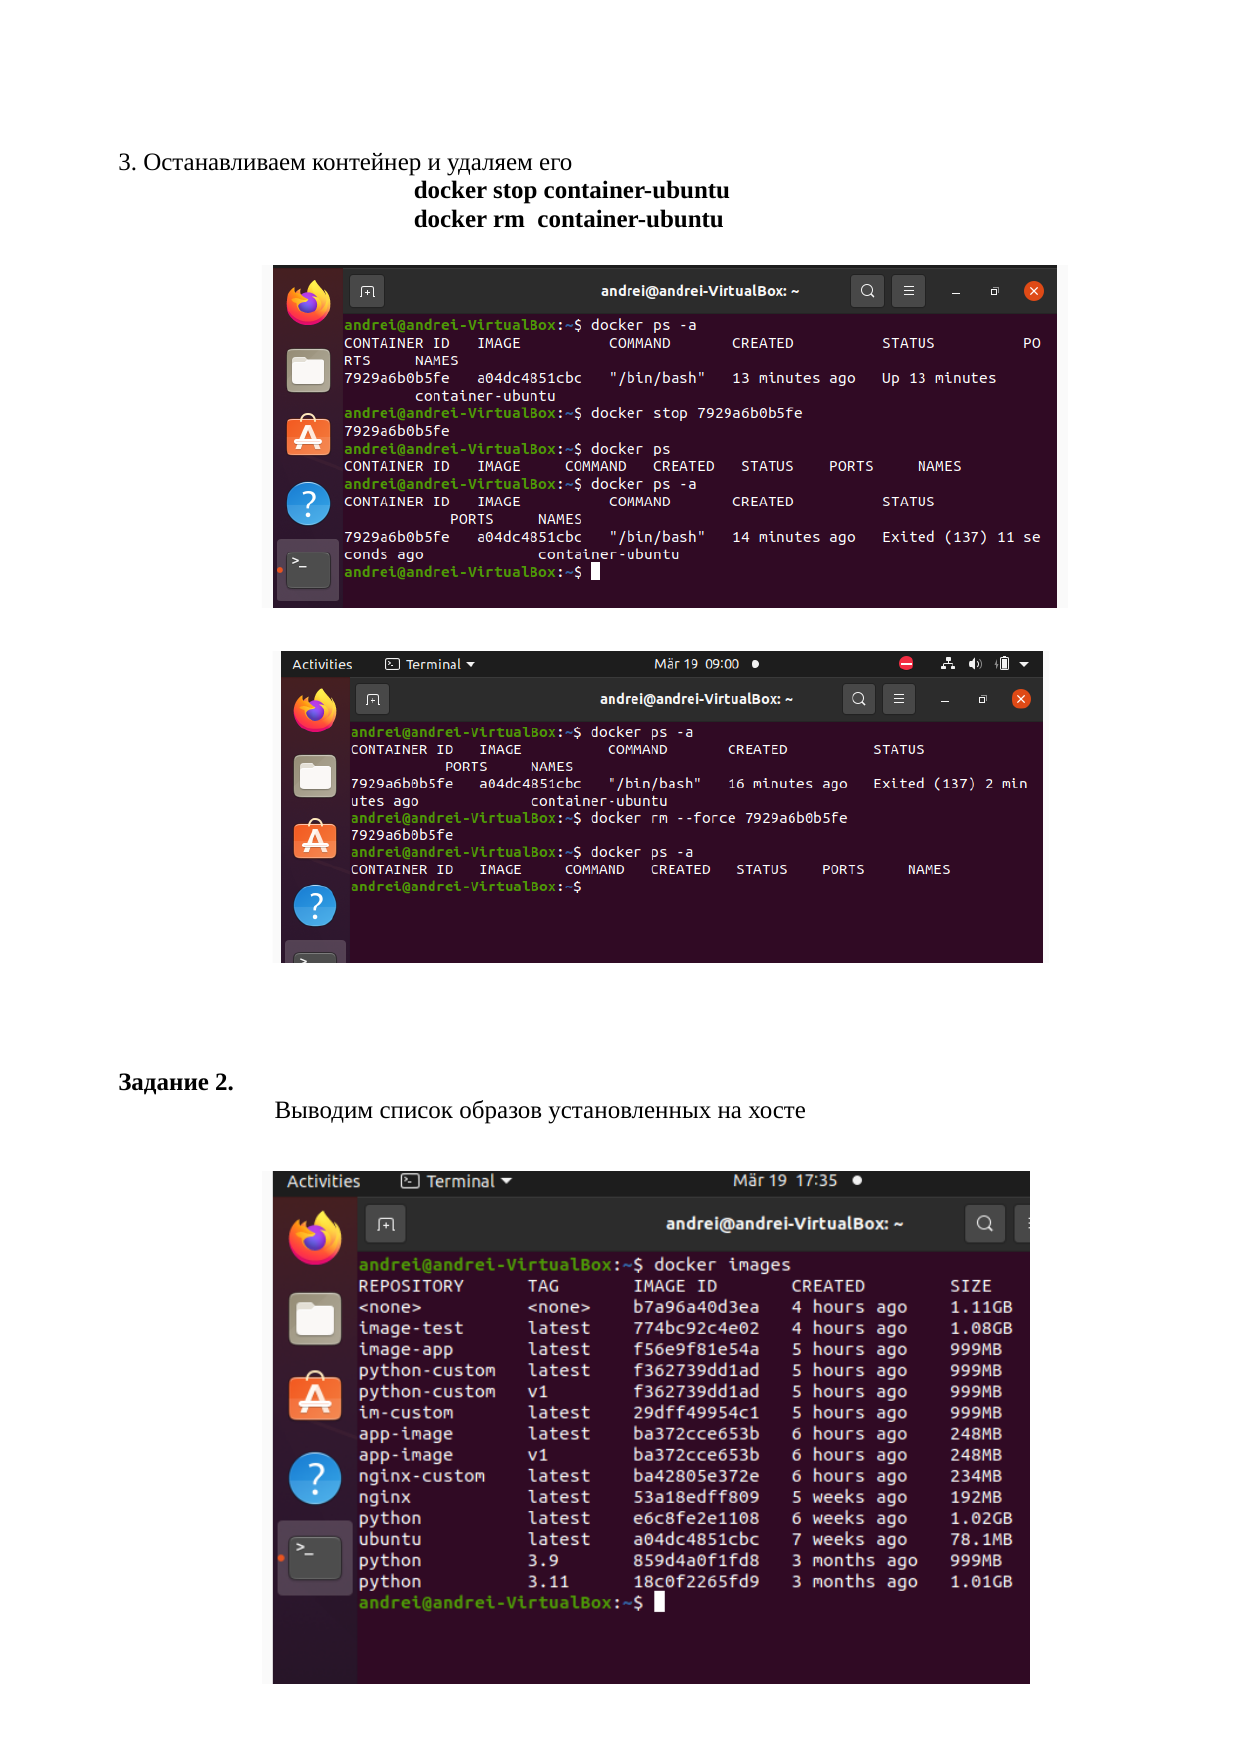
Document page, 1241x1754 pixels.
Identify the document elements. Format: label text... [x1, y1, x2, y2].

text docker rm container-ubuntu [118, 204, 1122, 233]
text 3. Ocтанавливаем контейнер и удаляем его [118, 147, 1122, 176]
text docker stop container-ubuntu [118, 176, 1122, 204]
text Выводим список образов установленных на хосте [118, 1096, 1122, 1124]
picture [261, 265, 302, 608]
picture [272, 651, 312, 963]
picture [262, 1171, 295, 1684]
text Задание 2. [118, 1067, 1122, 1096]
